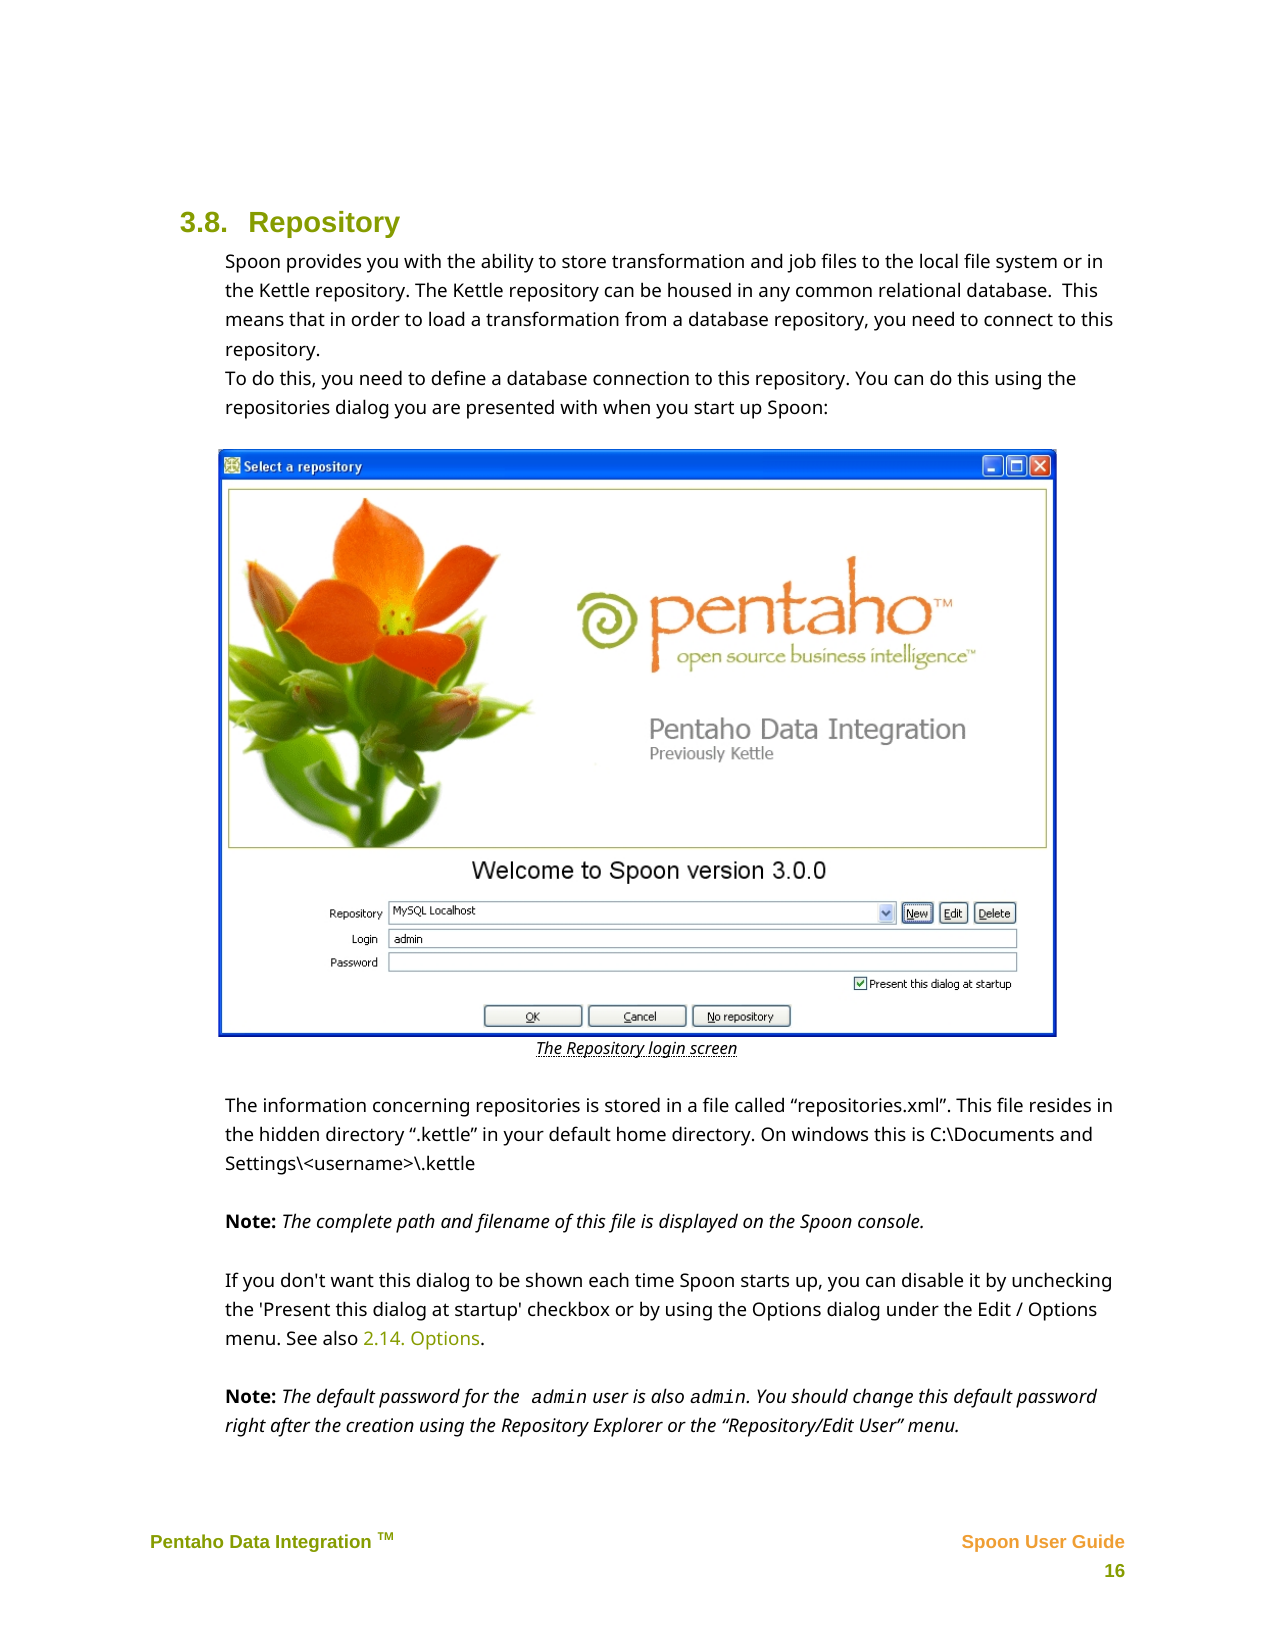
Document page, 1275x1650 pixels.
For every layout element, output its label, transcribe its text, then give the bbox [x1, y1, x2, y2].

text The Repository login screen [218, 1037, 1057, 1059]
text Note: The complete path and filename of this file is displayed on the Spoon console. [225, 1205, 1125, 1234]
text If you don't want this dialog to be shown each time Spoon starts up, you can disable it by unchecking the 'Present this dialog at startup' checkbox or by using the Options dialog under the Edit / Options menu. See also 2.14. Options. [225, 1264, 1125, 1351]
text Note: The default password for the admin user is also admin. You should change this default password right after the creation using the Repository Explorer or the “Repository/Edit User” menu. [225, 1380, 1125, 1439]
text Spoon provides you with the ability to store transformation and job files to the local file system or in the Kettle repository. The Kettle repository can be housed in any common relational database. This means that in order to load a transformation from a database repository, you need to connect to this repository. [225, 245, 1125, 362]
text The information concerning repositories is stored in a file called “repositories.xml”. This file resides in the hidden directory “.kettle” in your default home directory. On windows this is C:\Documents and Settings\<username>\.kettle [225, 1089, 1125, 1176]
picture [218, 449, 1057, 1037]
text To do this, you need to define a database connection to this repository. You can do this using the repositories dialog you are presented with when you start up Spoon: [225, 362, 1125, 420]
subtitle Repository [179, 204, 1125, 239]
